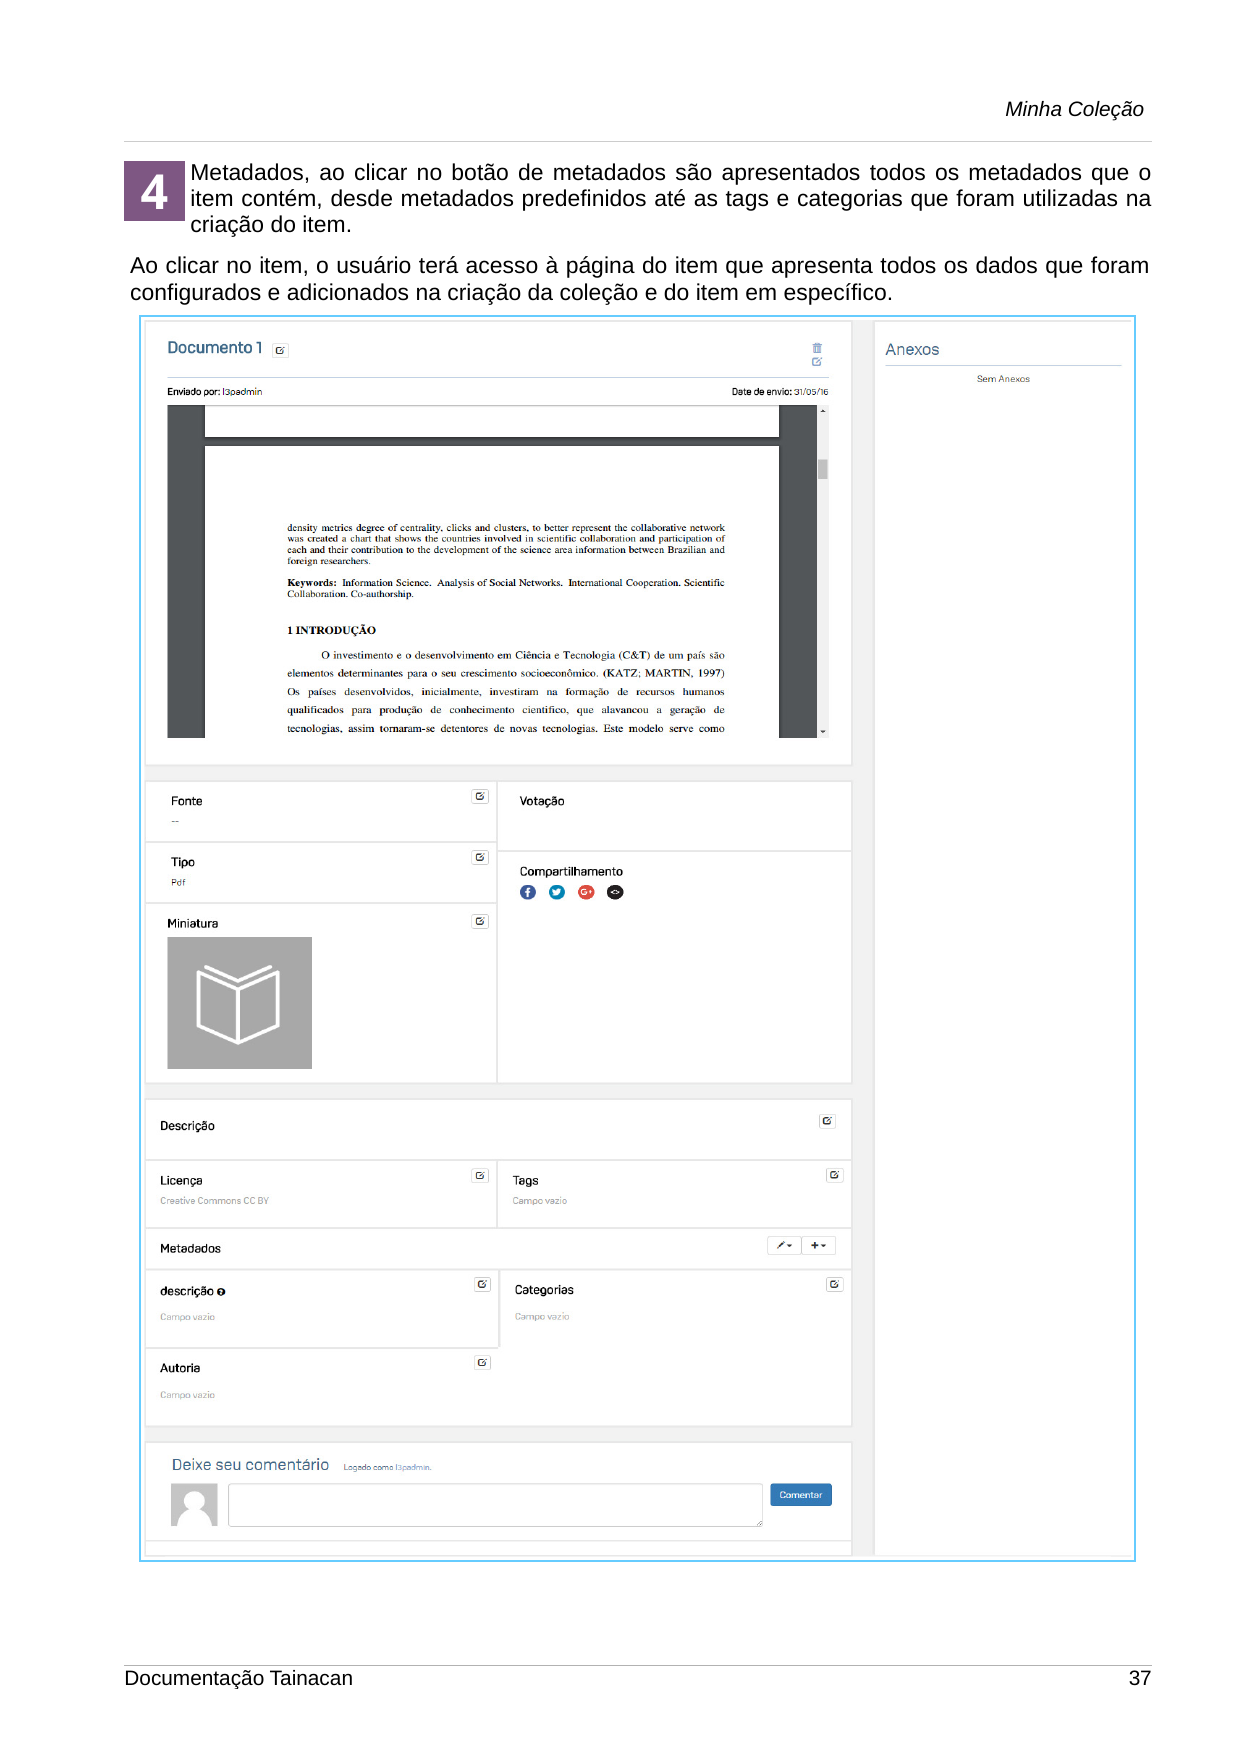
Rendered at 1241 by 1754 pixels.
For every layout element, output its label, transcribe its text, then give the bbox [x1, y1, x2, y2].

text Ao clicar no item, o usuário terá acesso à página do item que apresenta todos os dados que foram configurados e adicionados na criação da coleção e do item em específico. [130, 252, 1152, 305]
picture [144, 320, 1132, 1557]
text [141, 317, 1134, 1560]
table_header Minha Coleção [124, 91, 1152, 141]
text Metadados, ao clicar no botão de metadados são apresentados todos os metadados que o item contém, desde metadados predefinidos até as tags e categorias que foram utilizadas na criação do item. [130, 159, 1152, 238]
